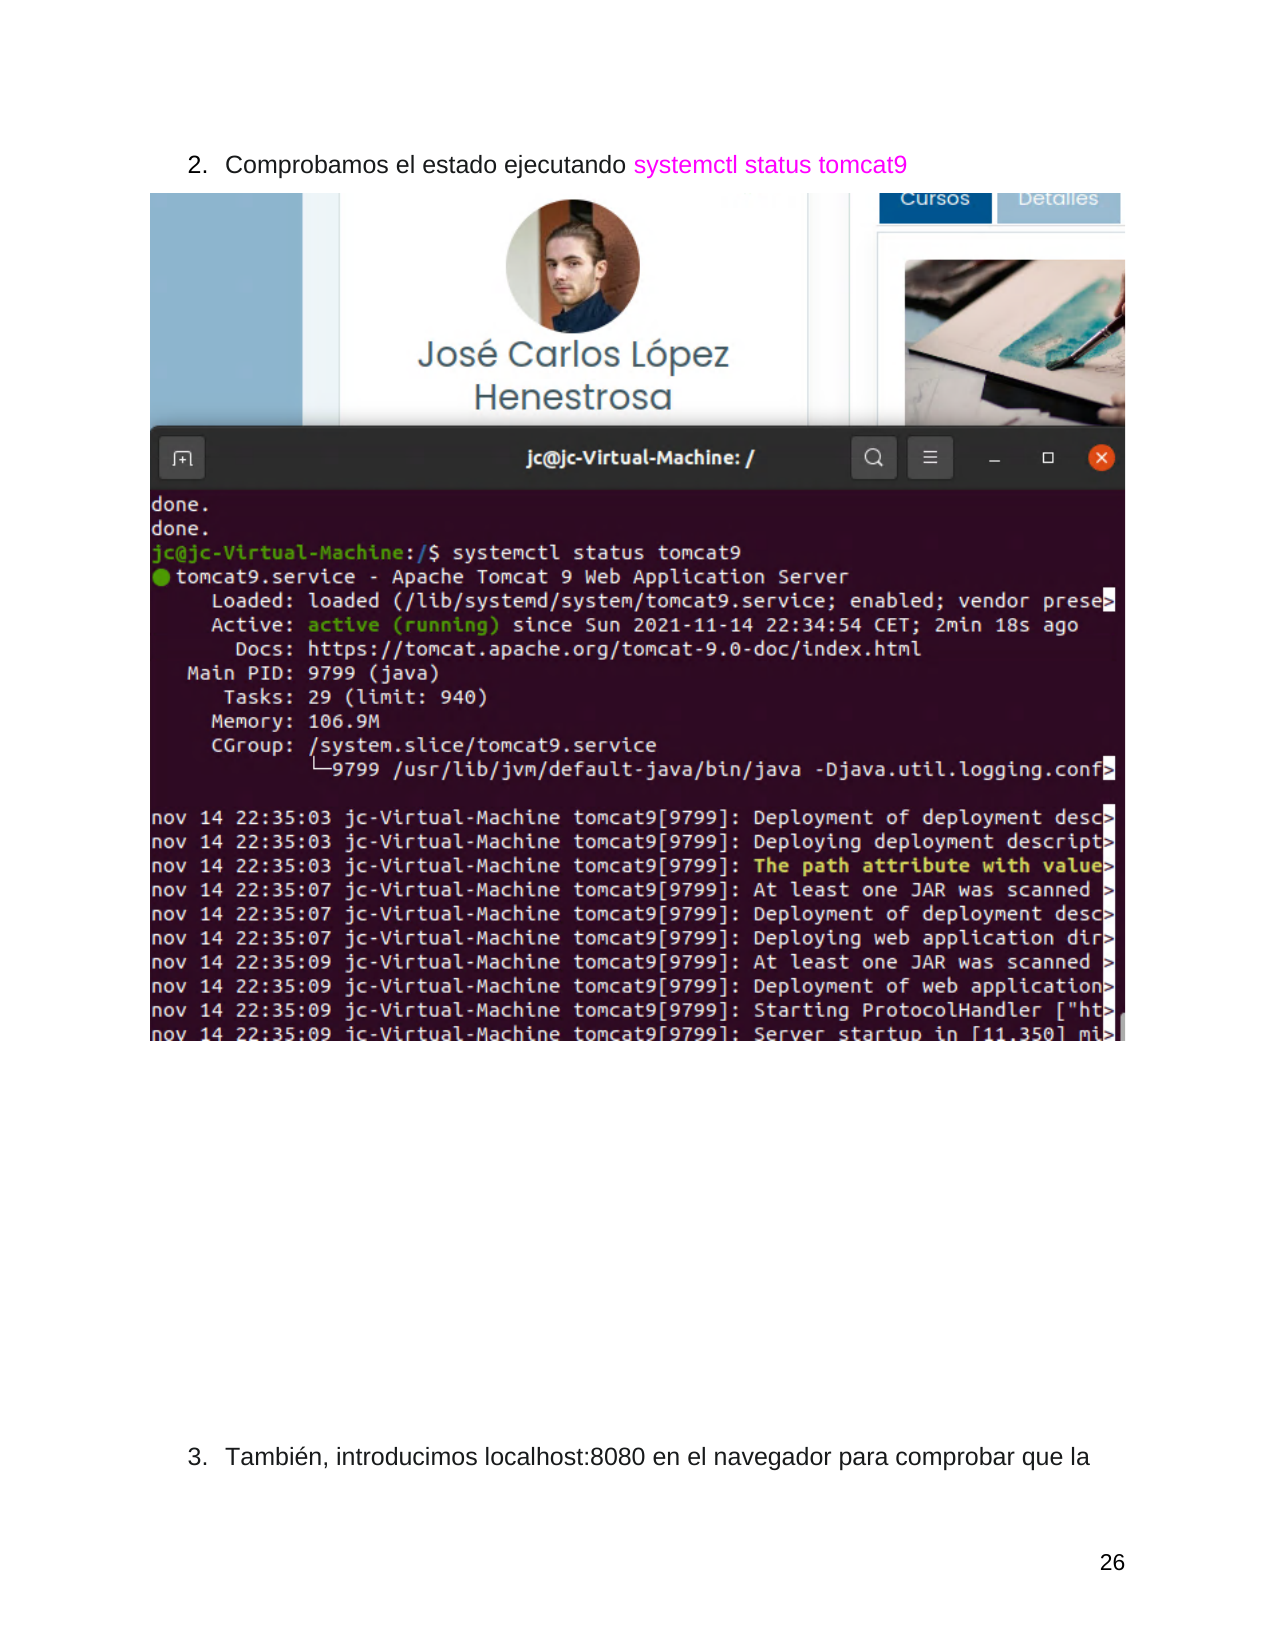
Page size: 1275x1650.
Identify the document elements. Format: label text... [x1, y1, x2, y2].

list Comprobamos el estado ejecutando systemctl status tomcat9 [187, 150, 1125, 179]
list También, introducimos localhost:8080 en el navegador para comprobar que la [187, 1442, 1125, 1471]
picture [150, 193, 1125, 1041]
